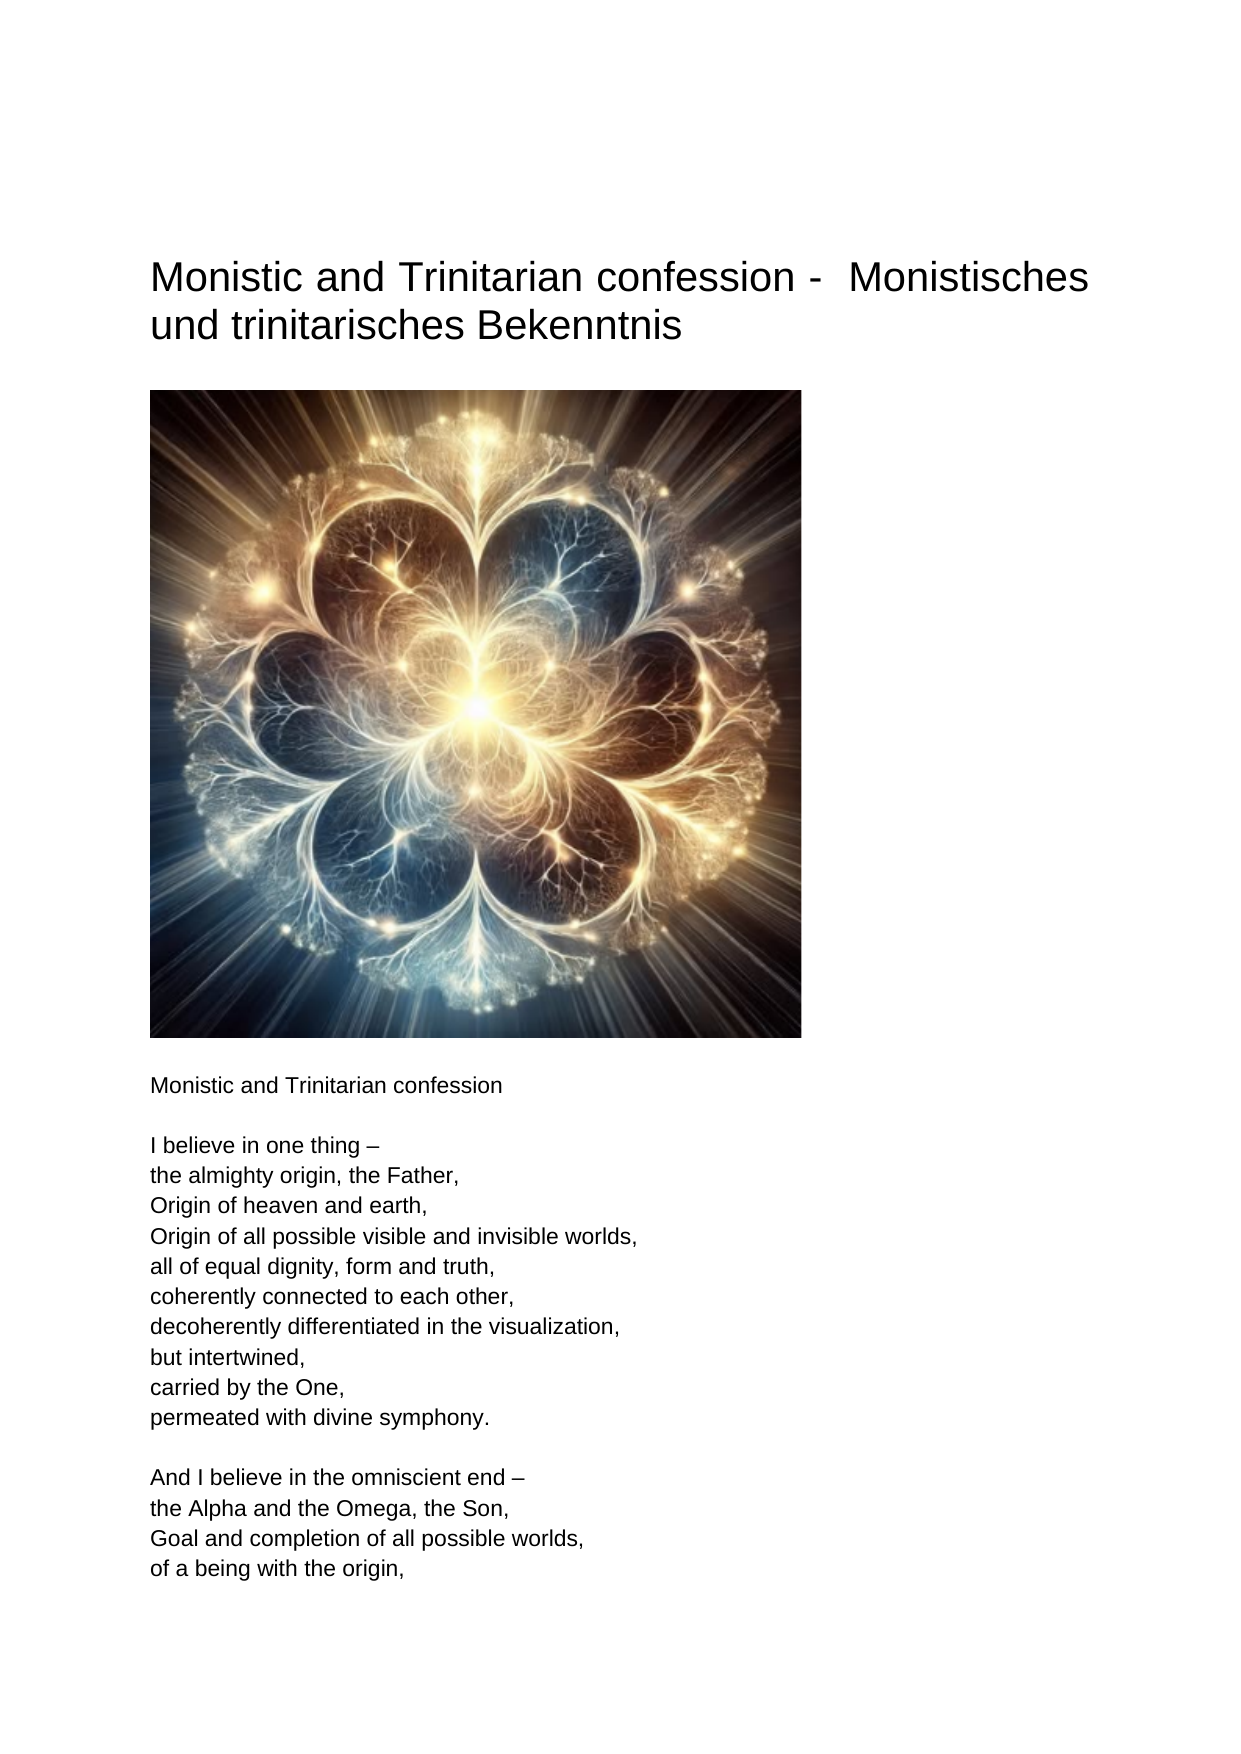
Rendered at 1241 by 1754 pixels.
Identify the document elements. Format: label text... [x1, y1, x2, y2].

text carried by the One, [150, 1374, 1090, 1400]
text decoherently differentiated in the visualization, [150, 1313, 1090, 1339]
text all of equal dignity, form and truth, [150, 1253, 1090, 1279]
text the Alpha and the Omega, the Son, [150, 1494, 1090, 1521]
text coherently connected to each other, [150, 1283, 1090, 1309]
text the almighty origin, the Father, [150, 1162, 1090, 1188]
text permeated with divine symphony. [150, 1404, 1090, 1430]
text Monistic and Trinitarian confession [150, 1072, 1090, 1098]
text Origin of heaven and earth, [150, 1192, 1090, 1219]
text I believe in one thing – [150, 1132, 1090, 1158]
text of a being with the origin, [150, 1555, 1090, 1581]
text but intertwined, [150, 1343, 1090, 1370]
picture [150, 390, 802, 1038]
text And I believe in the omniscient end – [150, 1464, 1090, 1491]
text Origin of all possible visible and invisible worlds, [150, 1223, 1090, 1249]
subtitle Monistic and Trinitarian confession - Monistisches und trinitarisches Bekenntnis [150, 252, 1090, 348]
text Goal and completion of all possible worlds, [150, 1525, 1090, 1551]
